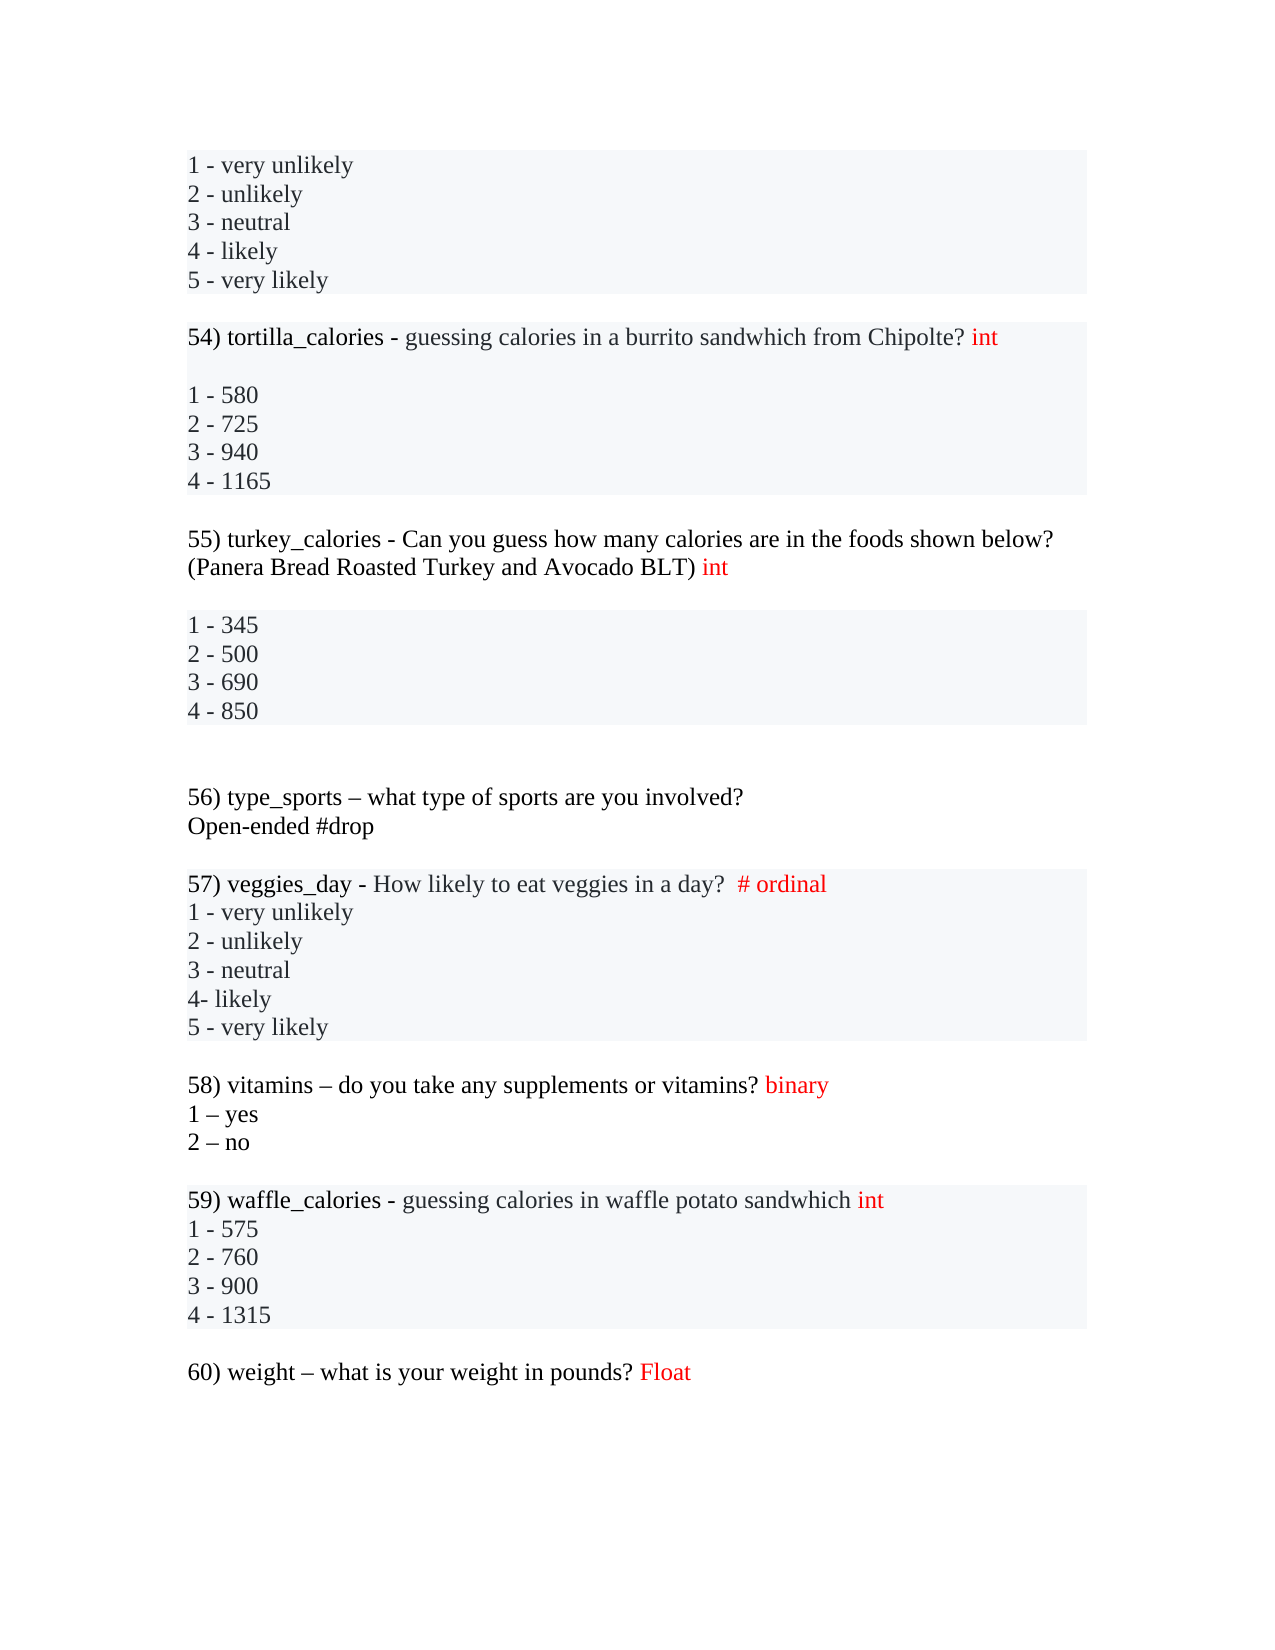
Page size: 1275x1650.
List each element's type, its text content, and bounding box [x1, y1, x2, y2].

text 4 - 850 [187, 696, 1087, 725]
text 3 - neutral [187, 955, 1087, 984]
text 1 – yes [187, 1099, 1087, 1127]
text 1 - very unlikely [187, 897, 1087, 926]
text 1 - 345 [187, 610, 1087, 639]
text 2 - unlikely [187, 179, 1087, 207]
text 3 - 940 [187, 437, 1087, 466]
text 58) vitamins – do you take any supplements or vitamins? binary [187, 1070, 1087, 1099]
text 4 - likely [187, 236, 1087, 265]
text 60) weight – what is your weight in pounds? Float [187, 1357, 1087, 1415]
text 56) type_sports – what type of sports are you involved? [187, 782, 1087, 811]
text 3 - neutral [187, 207, 1087, 236]
text 57) veggies_day - How likely to eat veggies in a day? # ordinal [187, 869, 1087, 897]
text 2 - 500 [187, 639, 1087, 667]
text 55) turkey_calories - Can you guess how many calories are in the foods shown below? (Panera Bread Roasted Turkey and Avocado BLT) int [187, 524, 1087, 581]
text 2 – no [187, 1127, 1087, 1156]
text 2 - unlikely [187, 926, 1087, 955]
text 4 - 1165 [187, 466, 1087, 495]
text 2 - 725 [187, 409, 1087, 437]
text 1 - very unlikely [187, 150, 1087, 179]
text 4 - 1315 [187, 1300, 1087, 1329]
text 54) tortilla_calories - guessing calories in a burrito sandwhich from Chipolte? int [187, 322, 1087, 351]
text Open-ended #drop [187, 811, 1087, 840]
text 3 - 900 [187, 1271, 1087, 1300]
text 4- likely [187, 984, 1087, 1012]
text 1 - 575 [187, 1214, 1087, 1242]
text 3 - 690 [187, 667, 1087, 696]
text 2 - 760 [187, 1242, 1087, 1271]
text 1 - 580 [187, 380, 1087, 409]
text 5 - very likely [187, 1012, 1087, 1041]
text 5 - very likely [187, 265, 1087, 294]
text 59) waffle_calories - guessing calories in waffle potato sandwhich int [187, 1185, 1087, 1214]
